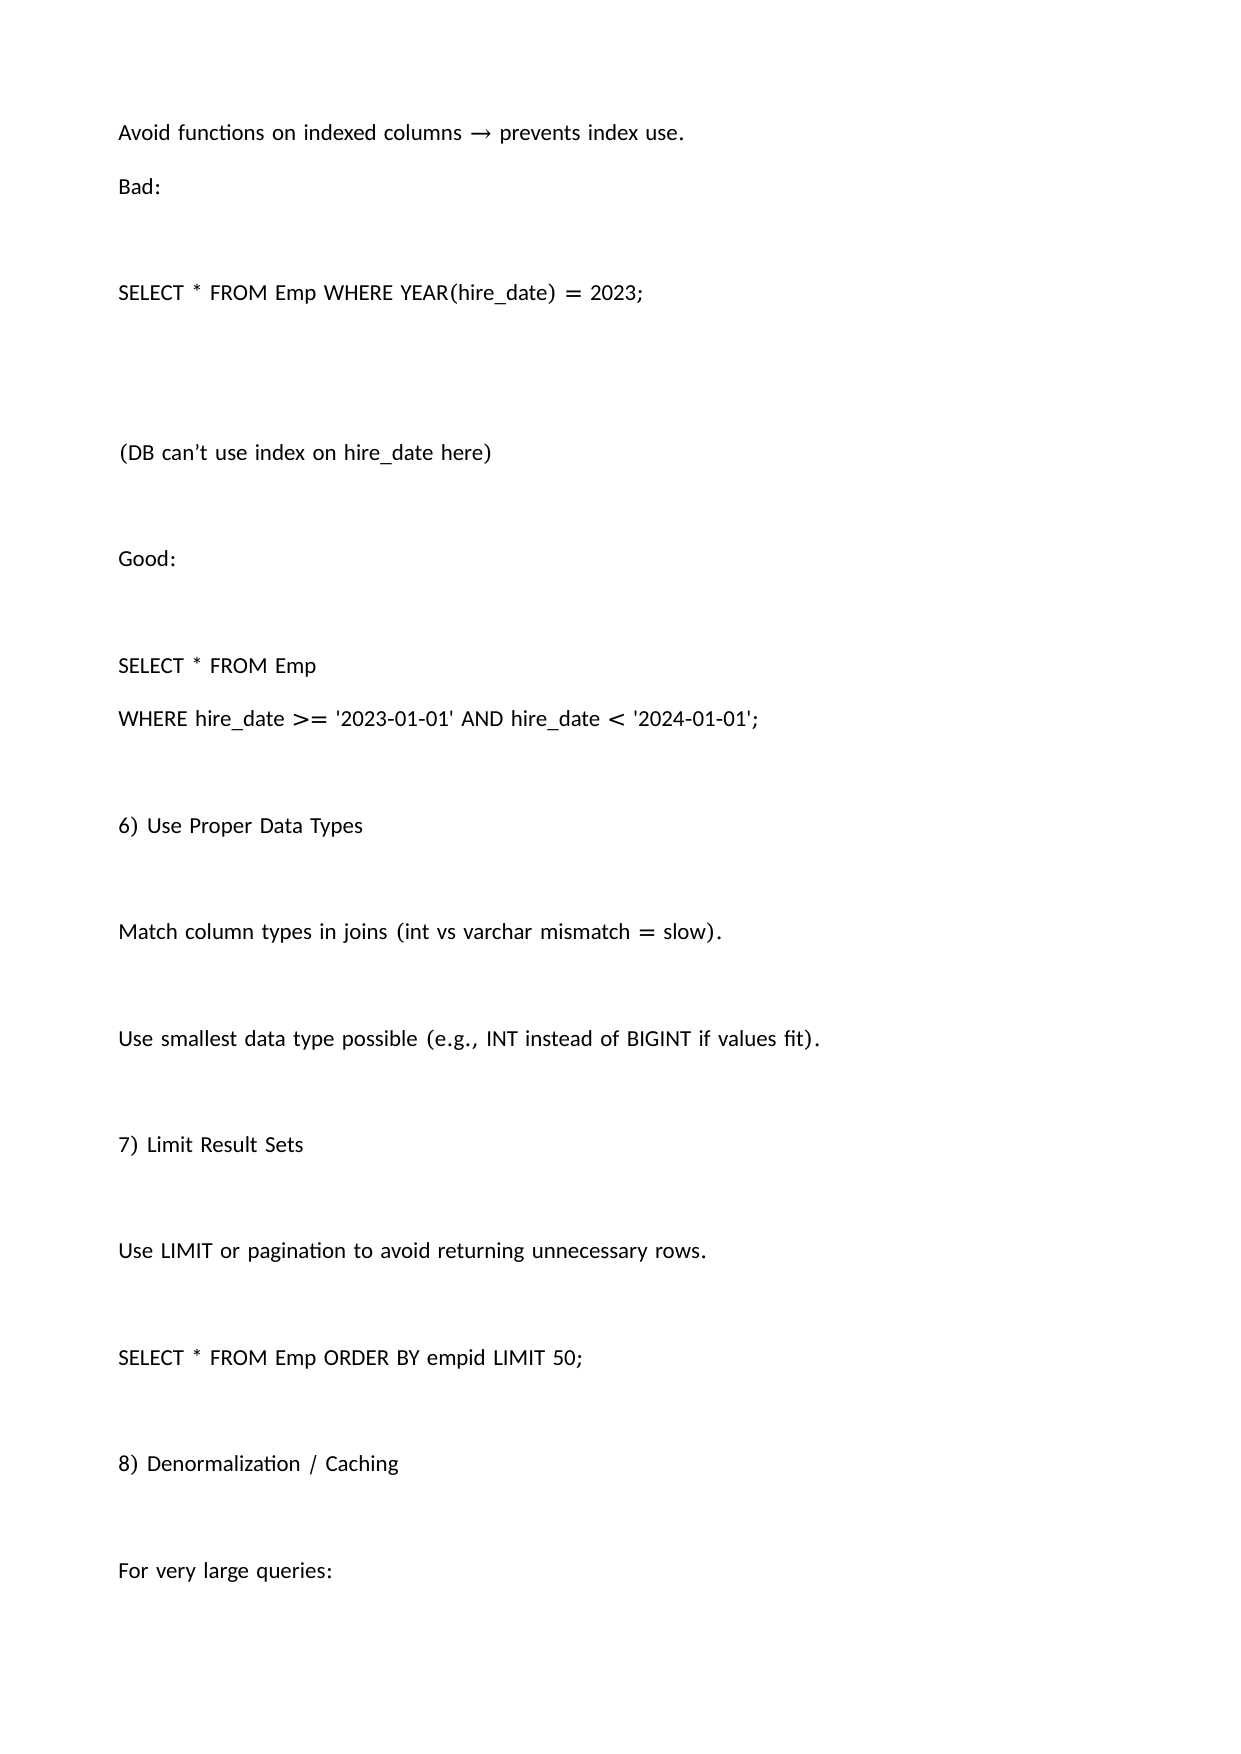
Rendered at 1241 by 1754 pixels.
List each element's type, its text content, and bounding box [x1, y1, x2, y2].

text Avoid functions on indexed columns → prevents index use. [118, 118, 1122, 147]
text SELECT * FROM Emp WHERE YEAR(hire_date) = 2023; [118, 278, 1122, 306]
text (DB can’t use index on hire_date here) [118, 437, 1122, 466]
text WHERE hire_date >= '2023-01-01' AND hire_date < '2024-01-01'; [118, 704, 1122, 732]
text Good: [118, 544, 1122, 572]
text SELECT * FROM Emp ORDER BY empid LIMIT 50; [118, 1343, 1122, 1371]
text Use LIMIT or pagination to avoid returning unnecessary rows. [118, 1236, 1122, 1264]
text For very large queries: [118, 1556, 1122, 1584]
text 7) Limit Result Sets [118, 1130, 1122, 1158]
text Match column types in joins (int vs varchar mismatch = slow). [118, 917, 1122, 945]
text Bad: [118, 172, 1122, 200]
text Use smallest data type possible (e.g., INT instead of BIGINT if values fit). [118, 1023, 1122, 1052]
text SELECT * FROM Emp [118, 650, 1122, 679]
text 6) Use Proper Data Types [118, 810, 1122, 839]
text 8) Denormalization / Caching [118, 1449, 1122, 1477]
